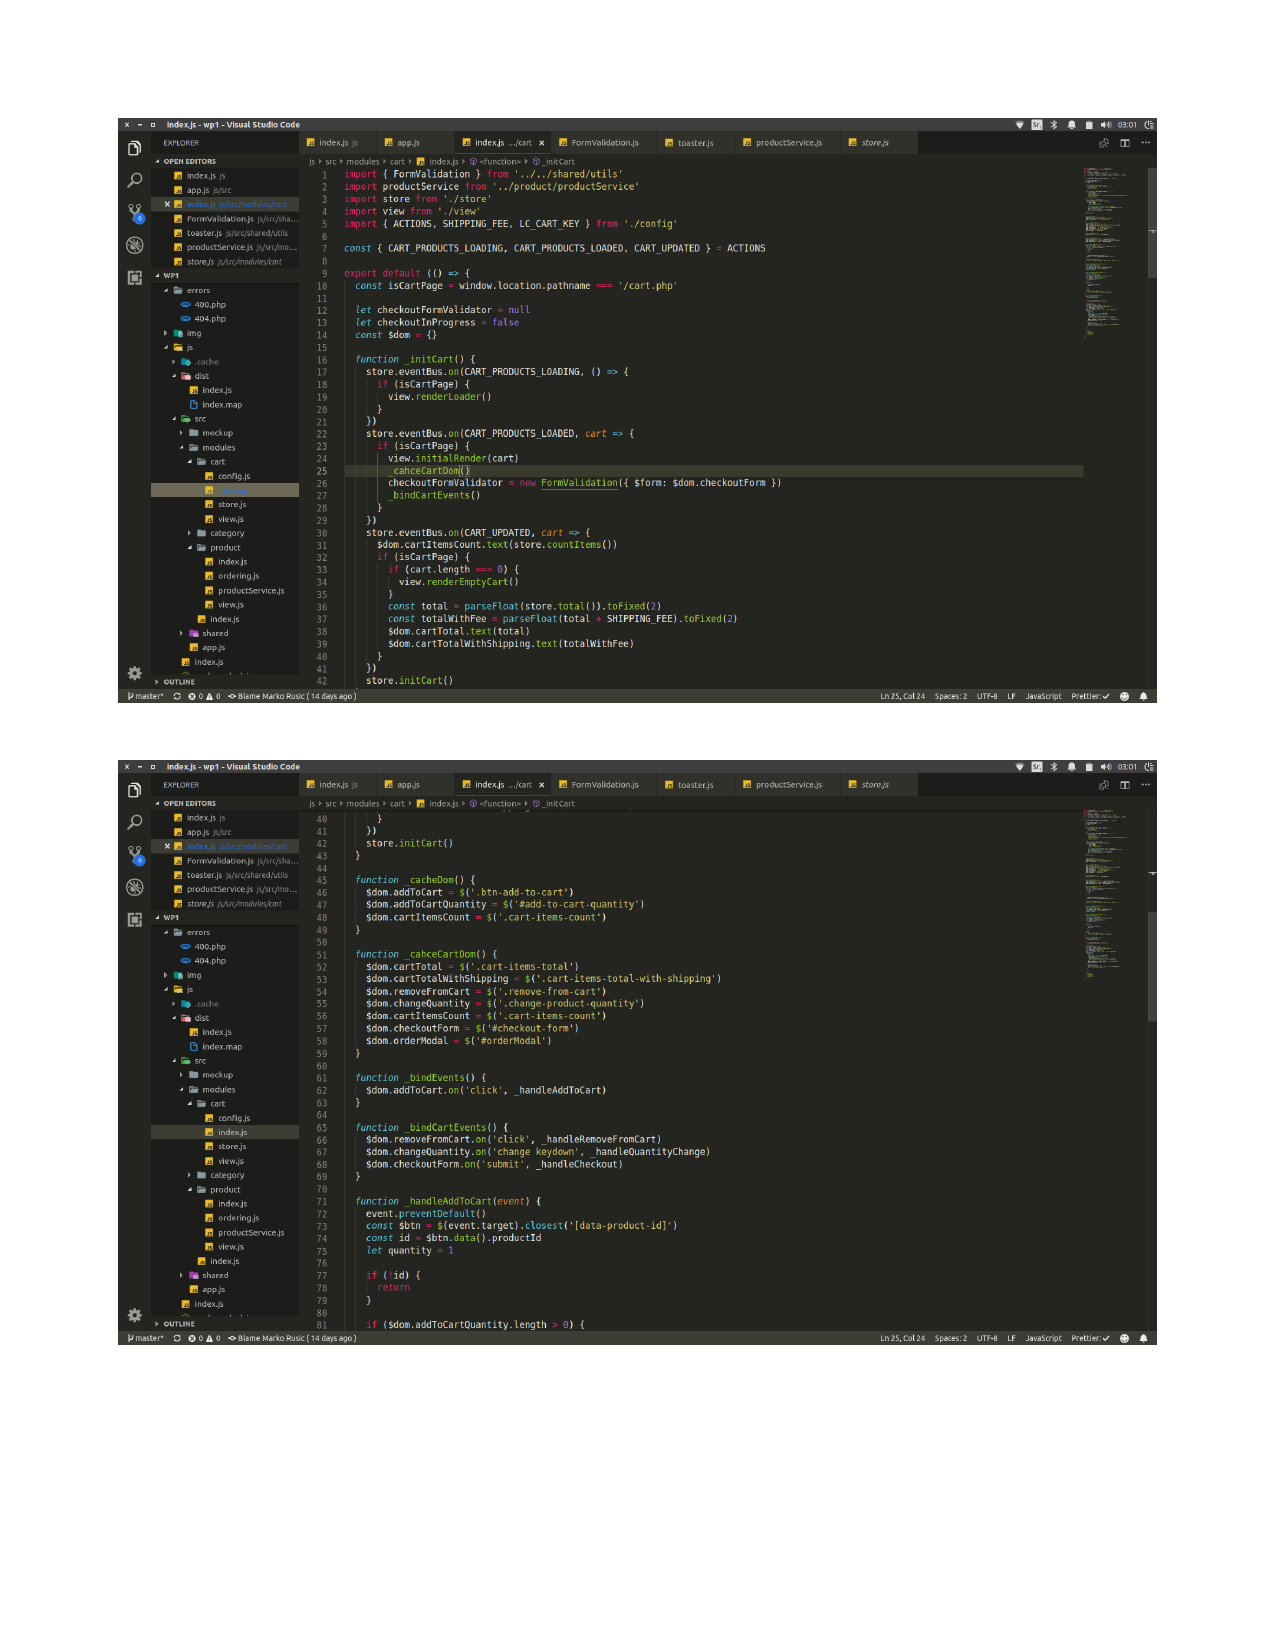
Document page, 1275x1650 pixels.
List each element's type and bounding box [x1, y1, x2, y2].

picture [118, 118, 1157, 703]
picture [118, 760, 1157, 1345]
